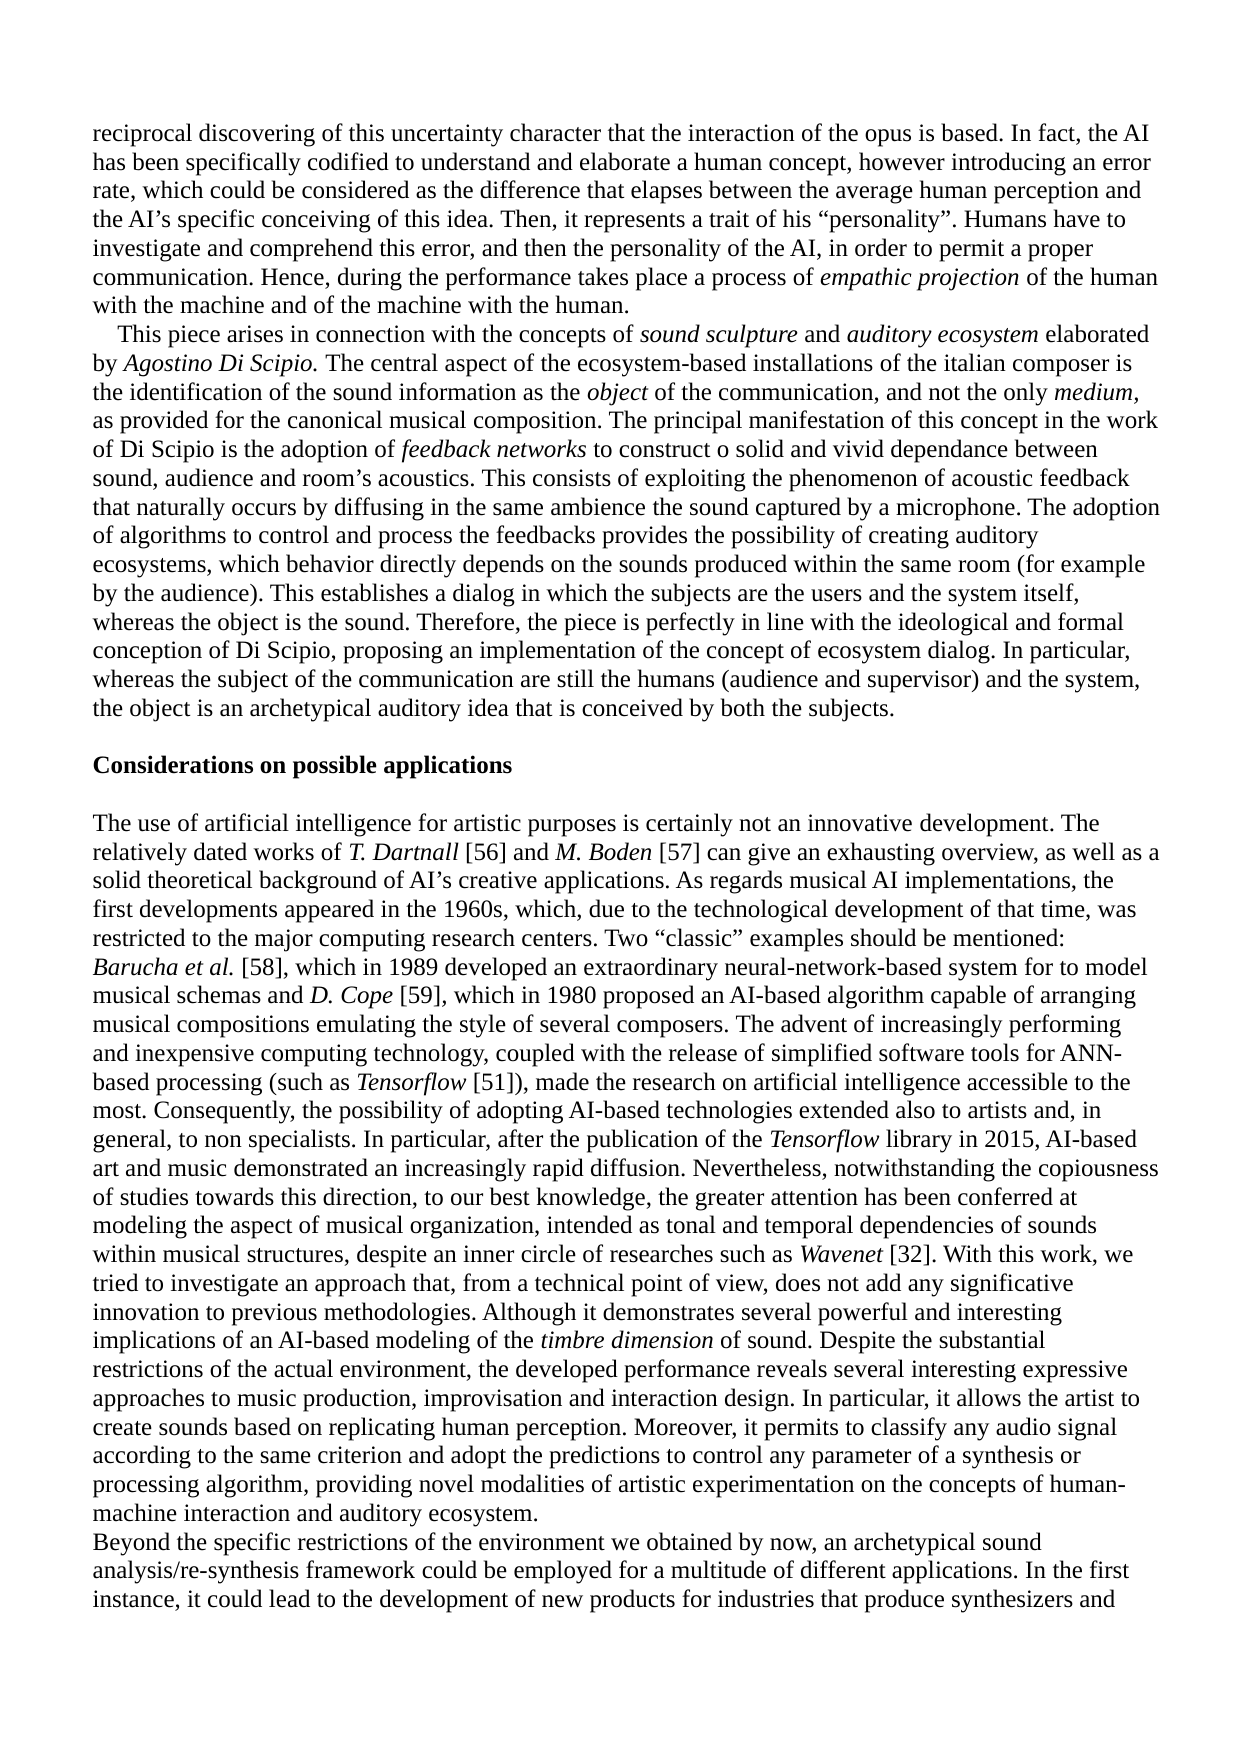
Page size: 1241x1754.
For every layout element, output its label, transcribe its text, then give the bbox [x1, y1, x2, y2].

text Considerations on possible applications [92, 751, 1160, 779]
text reciprocal discovering of this uncertainty character that the interaction of the opus is based. In fact, the AI has been specifically codified to understand and elaborate a human concept, however introducing an error rate, which could be considered as the difference that elapses between the average human perception and the AI’s specific conceiving of this idea. Then, it represents a trait of his “personality”. Humans have to investigate and comprehend this error, and then the personality of the AI, in order to permit a proper communication. Hence, during the performance takes place a process of empathic projection of the human with the machine and of the machine with the human. [92, 118, 1160, 319]
text Beyond the specific restrictions of the environment we obtained by now, an archetypical sound analysis/re-synthesis framework could be employed for a multitude of different applications. In the first instance, it could lead to the development of new products for industries that produce synthesizers and [92, 1527, 1160, 1613]
text This piece arises in connection with the concepts of sound sculpture and auditory ecosystem elaborated by Agostino Di Scipio. The central aspect of the ecosystem-based installations of the italian composer is the identification of the sound information as the object of the communication, and not the only medium, as provided for the canonical musical composition. The principal manifestation of this concept in the work of Di Scipio is the adoption of feedback networks to construct o solid and vivid dependance between sound, audience and room’s acoustics. This consists of exploiting the phenomenon of acoustic feedback that naturally occurs by diffusing in the same ambience the sound captured by a microphone. The adoption of algorithms to control and process the feedbacks provides the possibility of creating auditory ecosystems, which behavior directly depends on the sounds produced within the same room (for example by the audience). This establishes a dialog in which the subjects are the users and the system itself, whereas the object is the sound. Therefore, the piece is perfectly in line with the ideological and formal conception of Di Scipio, proposing an implementation of the concept of ecosystem dialog. In particular, whereas the subject of the communication are still the humans (audience and supervisor) and the system, the object is an archetypical auditory idea that is conceived by both the subjects. [92, 319, 1160, 722]
text The use of artificial intelligence for artistic purposes is certainly not an innovative development. The relatively dated works of T. Dartnall [56] and M. Boden [57] can give an exhausting overview, as well as a solid theoretical background of AI’s creative applications. As regards musical AI implementations, the first developments appeared in the 1960s, which, due to the technological development of that time, was restricted to the major computing research centers. Two “classic” examples should be mentioned: Barucha et al. [58], which in 1989 developed an extraordinary neural-network-based system for to model musical schemas and D. Cope [59], which in 1980 proposed an AI-based algorithm capable of arranging musical compositions emulating the style of several composers. The advent of increasingly performing and inexpensive computing technology, coupled with the release of simplified software tools for ANN-based processing (such as Tensorflow [51]), made the research on artificial intelligence accessible to the most. Consequently, the possibility of adopting AI-based technologies extended also to artists and, in general, to non specialists. In particular, after the publication of the Tensorflow library in 2015, AI-based art and music demonstrated an increasingly rapid diffusion. Nevertheless, notwithstanding the copiousness of studies towards this direction, to our best knowledge, the greater attention has been conferred at modeling the aspect of musical organization, intended as tonal and temporal dependencies of sounds within musical structures, despite an inner circle of researches such as Wavenet [32]. With this work, we tried to investigate an approach that, from a technical point of view, does not add any significative innovation to previous methodologies. Although it demonstrates several powerful and interesting implications of an AI-based modeling of the timbre dimension of sound. Despite the substantial restrictions of the actual environment, the developed performance reveals several interesting expressive approaches to music production, improvisation and interaction design. In particular, it allows the artist to create sounds based on replicating human perception. Moreover, it permits to classify any audio signal according to the same criterion and adopt the predictions to control any parameter of a synthesis or processing algorithm, providing novel modalities of artistic experimentation on the concepts of human-machine interaction and auditory ecosystem. [92, 808, 1160, 1527]
